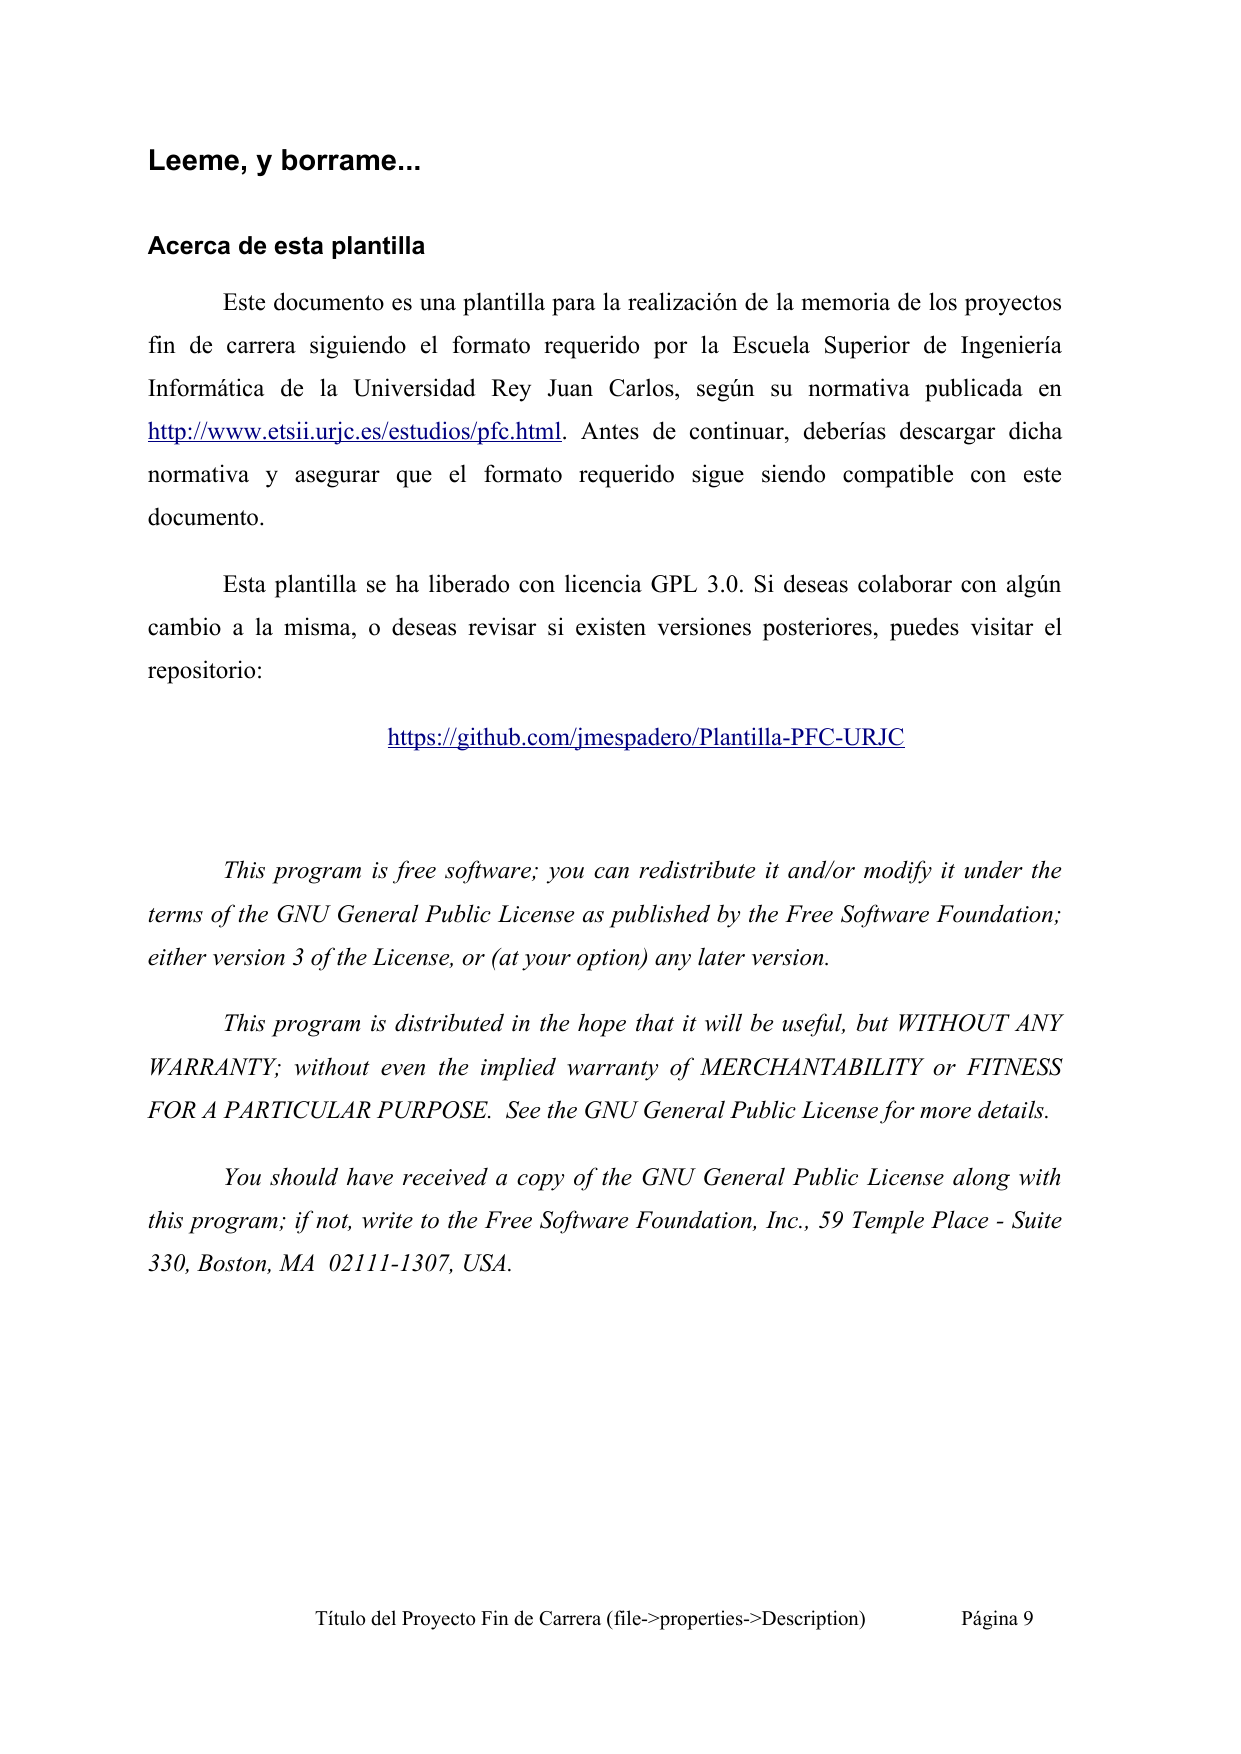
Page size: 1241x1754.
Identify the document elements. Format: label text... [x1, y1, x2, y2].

subtitle Leeme, y borrame... [148, 143, 1063, 177]
text Esta plantilla se ha liberado con licencia GPL 3.0. Si deseas colaborar con algún cambio a la misma, o deseas revisar si existen versiones posteriores, puedes visitar el repositorio: [148, 569, 1063, 684]
subtitle Acerca de esta plantilla [148, 231, 1063, 260]
text You should have received a copy of the GNU General Public License along with this program; if not, write to the Free Software Foundation, Inc., 59 Temple Place - Suite 330, Boston, MA 02111-1307, USA. [148, 1162, 1063, 1277]
text This program is free software; you can redistribute it and/or modify it under the terms of the GNU General Public License as published by the Free Software Foundation; either version 3 of the License, or (at your option) any later version. [148, 856, 1063, 971]
text This program is distributed in the hope that it will be useful, but WITHOUT ANY WARRANTY; without even the implied warranty of MERCHANTABILITY or FITNESS FOR A PARTICULAR PURPOSE. See the GNU General Public License for more details. [148, 1008, 1063, 1123]
text https://github.com/jmespadero/Plantilla-PFC-URJC [148, 722, 1063, 751]
text Este documento es una plantilla para la realización de la memoria de los proyectos fin de carrera siguiendo el formato requerido por la Escuela Superior de Ingeniería Informática de la Universidad Rey Juan Carlos, según su normativa publicada en http://www.etsii.urjc.es/estudios/pfc.html. Antes de continuar, deberías descargar dicha normativa y asegurar que el formato requerido sigue siendo compatible con este documento. [148, 287, 1063, 531]
